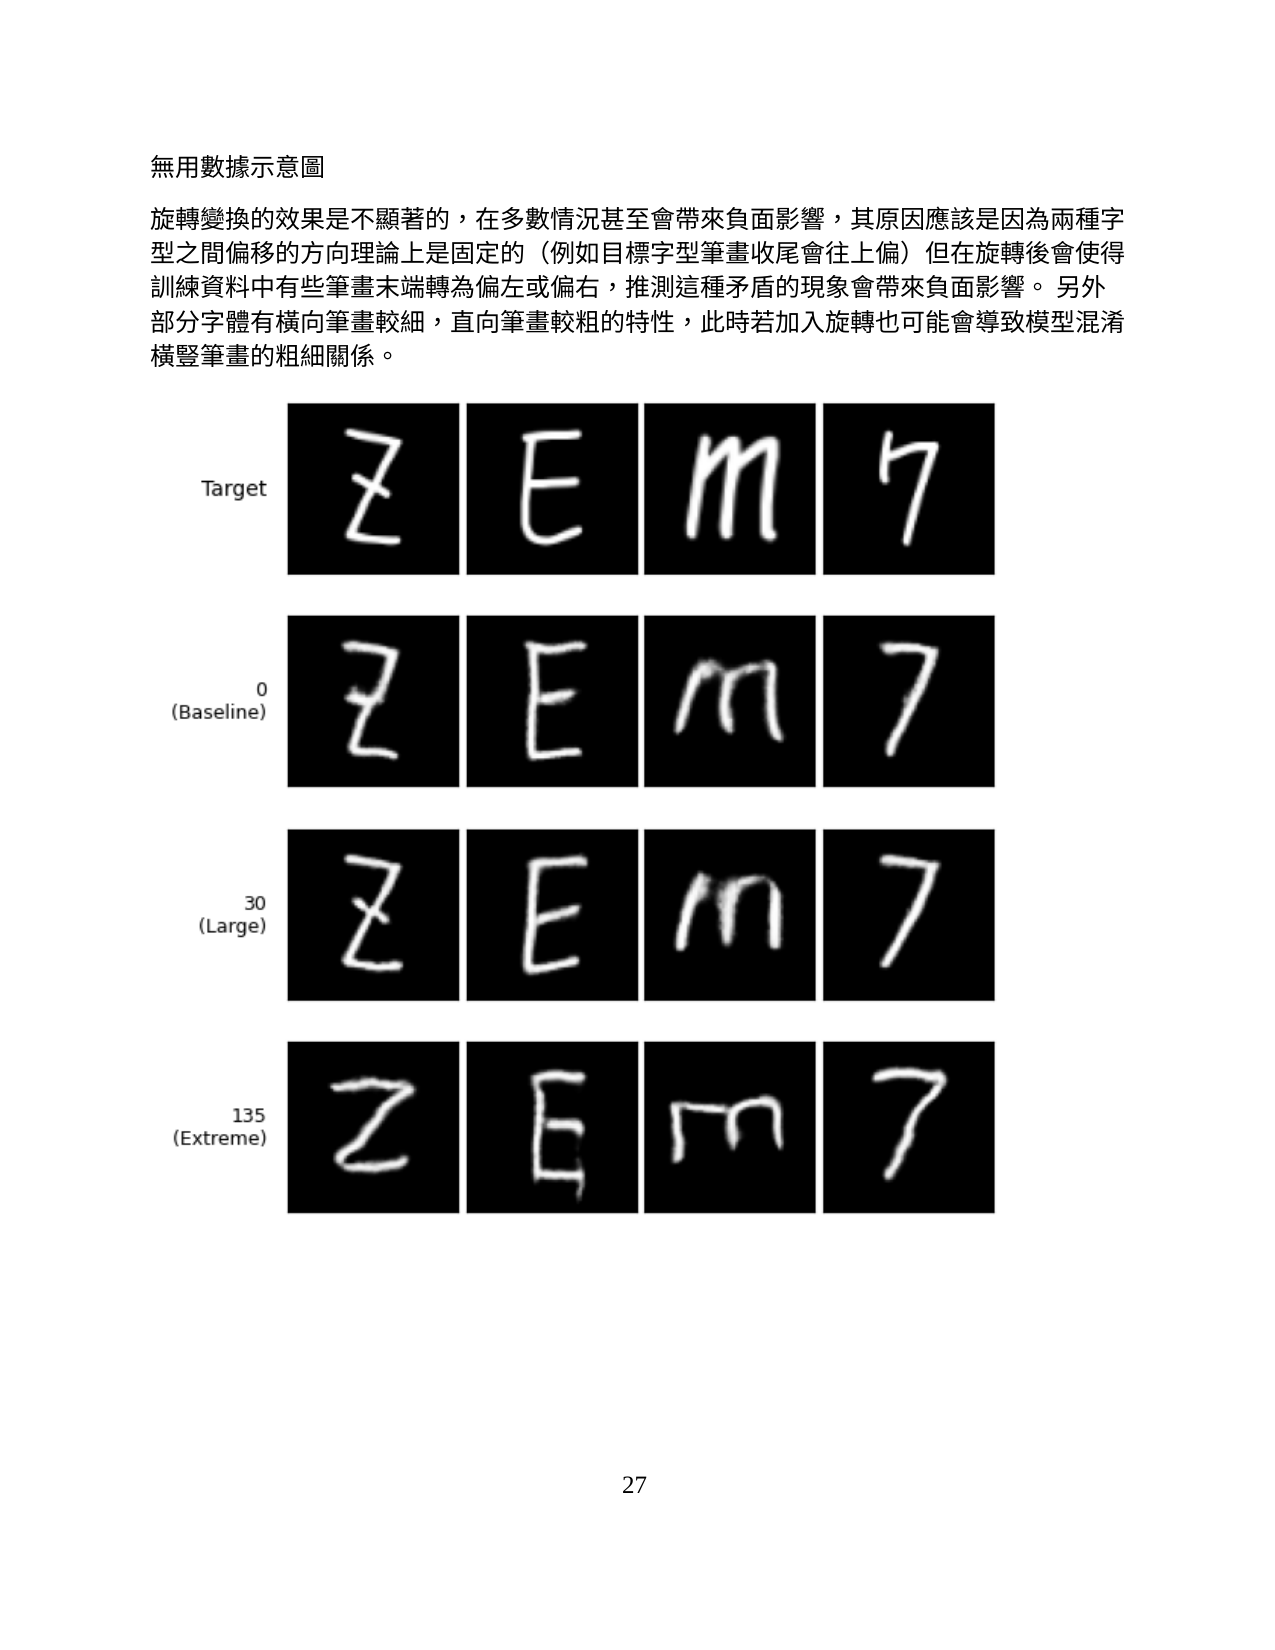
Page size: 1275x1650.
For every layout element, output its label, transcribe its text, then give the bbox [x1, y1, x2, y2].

text 無用數據示意圖 [150, 150, 1125, 184]
text 旋轉變換的效果是不顯著的，在多數情況甚至會帶來負面影響，其原因應該是因為兩種字型之間偏移的方向理論上是固定的（例如目標字型筆畫收尾會往上偏）但在旋轉後會使得訓練資料中有些筆畫末端轉為偏左或偏右，推測這種矛盾的現象會帶來負面影響。 另外部分字體有橫向筆畫較細，直向筆畫較粗的特性，此時若加入旋轉也可能會導致模型混淆橫豎筆畫的粗細關係。 [150, 202, 1125, 372]
picture [150, 390, 1007, 1227]
